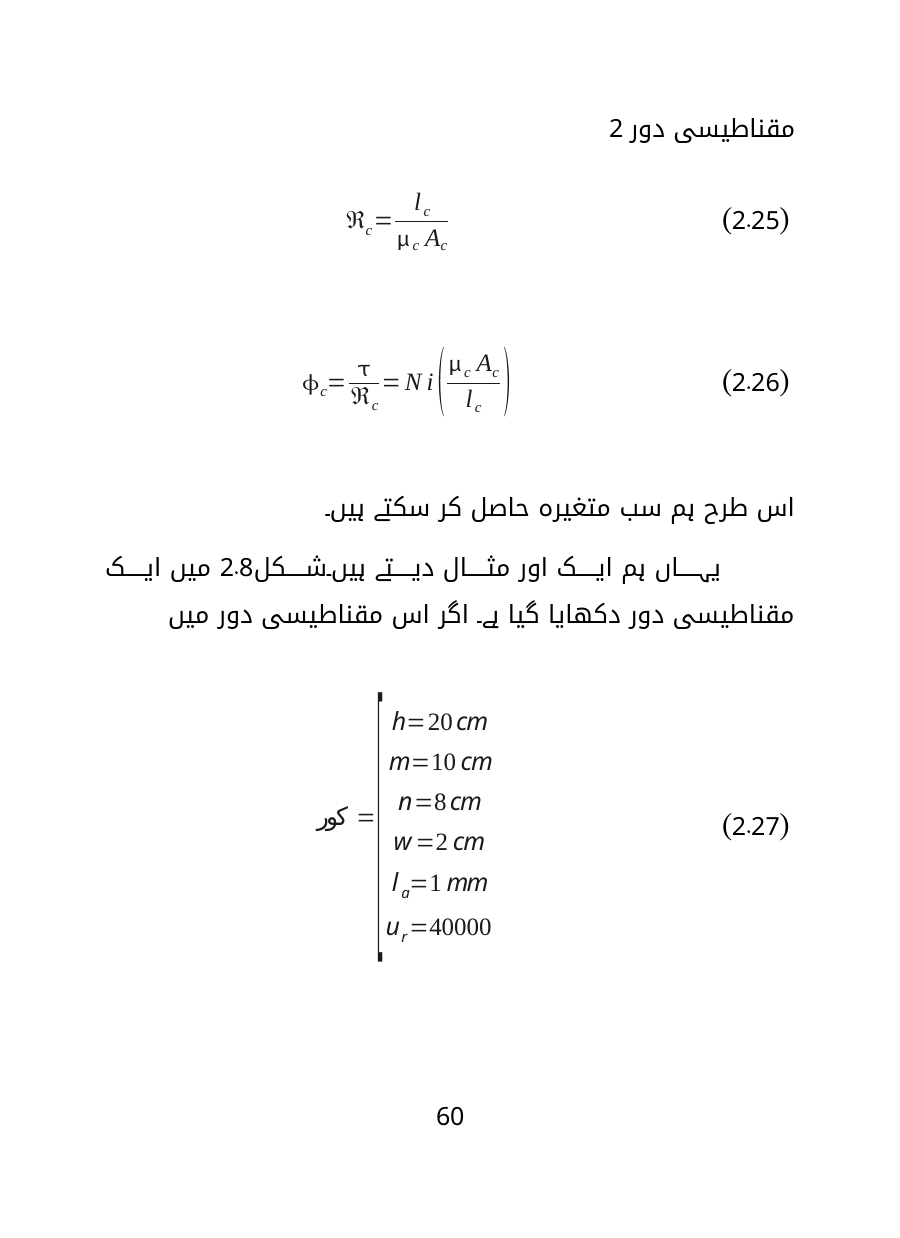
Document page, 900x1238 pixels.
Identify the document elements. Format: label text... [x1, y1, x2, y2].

table_header [105, 182, 681, 273]
table_header (2.27) [691, 686, 795, 981]
table_header [105, 341, 699, 438]
table_header (2.26) [699, 341, 795, 438]
table_header [105, 686, 691, 981]
table_header (2.25) [681, 182, 795, 273]
text یہاں ہم ایک اور مثال دیتے ہیں۔شکل2.8 میں ایک مقناطیسی دور دکھایا گیا ہے۔ اگر اس مقناطیسی دور میں [105, 544, 795, 639]
text اس طرح ہم سب متغیرہ حاصل کر سکتے ہیں۔ [105, 484, 795, 532]
